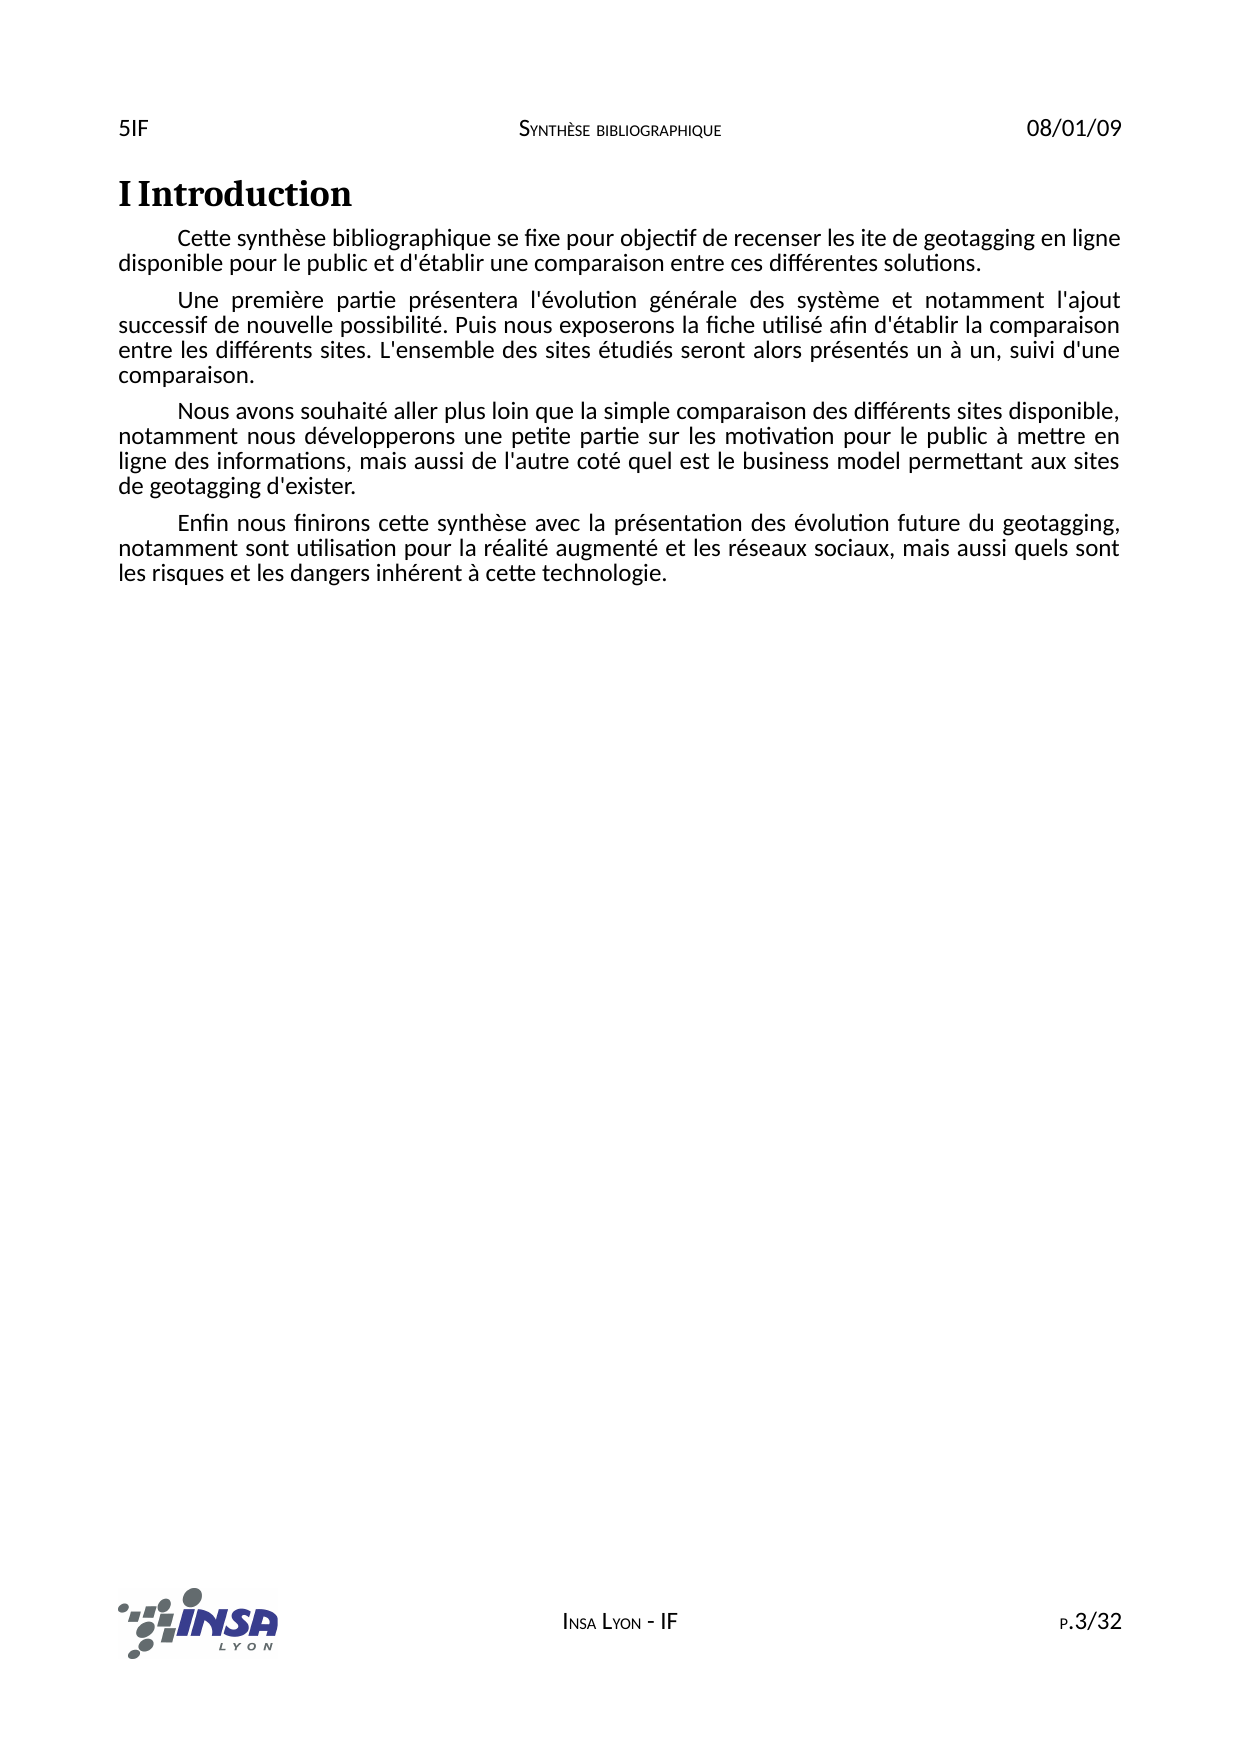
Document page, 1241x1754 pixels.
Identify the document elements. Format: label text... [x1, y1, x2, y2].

picture [118, 1588, 278, 1659]
text Cette synthèse bibliographique se fixe pour objectif de recenser les ite de geotagging en ligne disponible pour le public et d'établir une comparaison entre ces différentes solutions. [118, 227, 1122, 277]
text Une première partie présentera l'évolution générale des système et notamment l'ajout successif de nouvelle possibilité. Puis nous exposerons la fiche utilisé afin d'établir la comparaison entre les différents sites. L'ensemble des sites étudiés seront alors présentés un à un, suivi d'une comparaison. [118, 289, 1122, 389]
subtitle Introduction [118, 173, 1122, 216]
text Enfin nous finirons cette synthèse avec la présentation des évolution future du geotagging, notamment sont utilisation pour la réalité augmenté et les réseaux sociaux, mais aussi quels sont les risques et les dangers inhérent à cette technologie. [118, 513, 1122, 588]
text Nous avons souhaité aller plus loin que la simple comparaison des différents sites disponible, notamment nous développerons une petite partie sur les motivation pour le public à mettre en ligne des informations, mais aussi de l'autre coté quel est le business model permettant aux sites de geotagging d'exister. [118, 401, 1122, 501]
